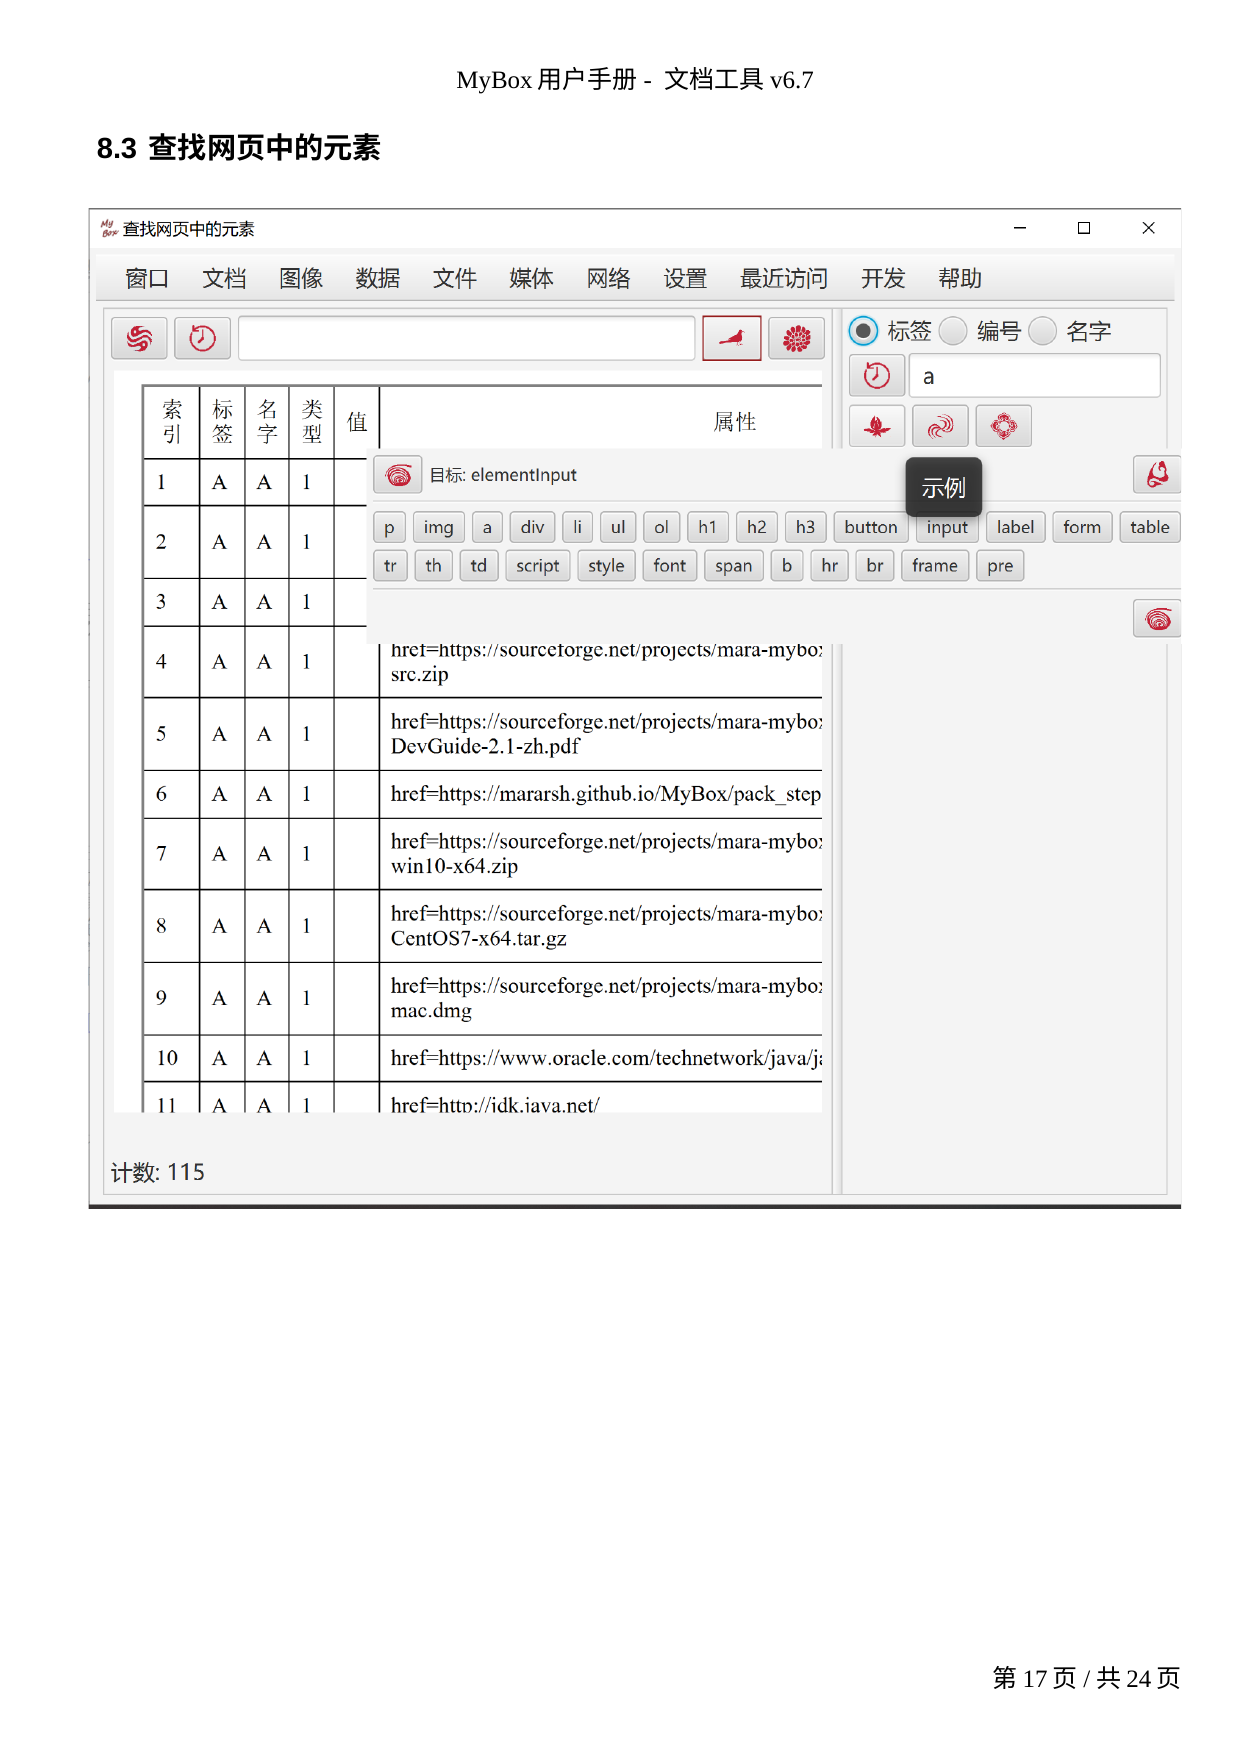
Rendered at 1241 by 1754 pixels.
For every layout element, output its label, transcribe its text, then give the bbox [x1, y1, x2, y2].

picture [88, 208, 1182, 1209]
subtitle 查找网页中的元素 [88, 125, 1181, 167]
